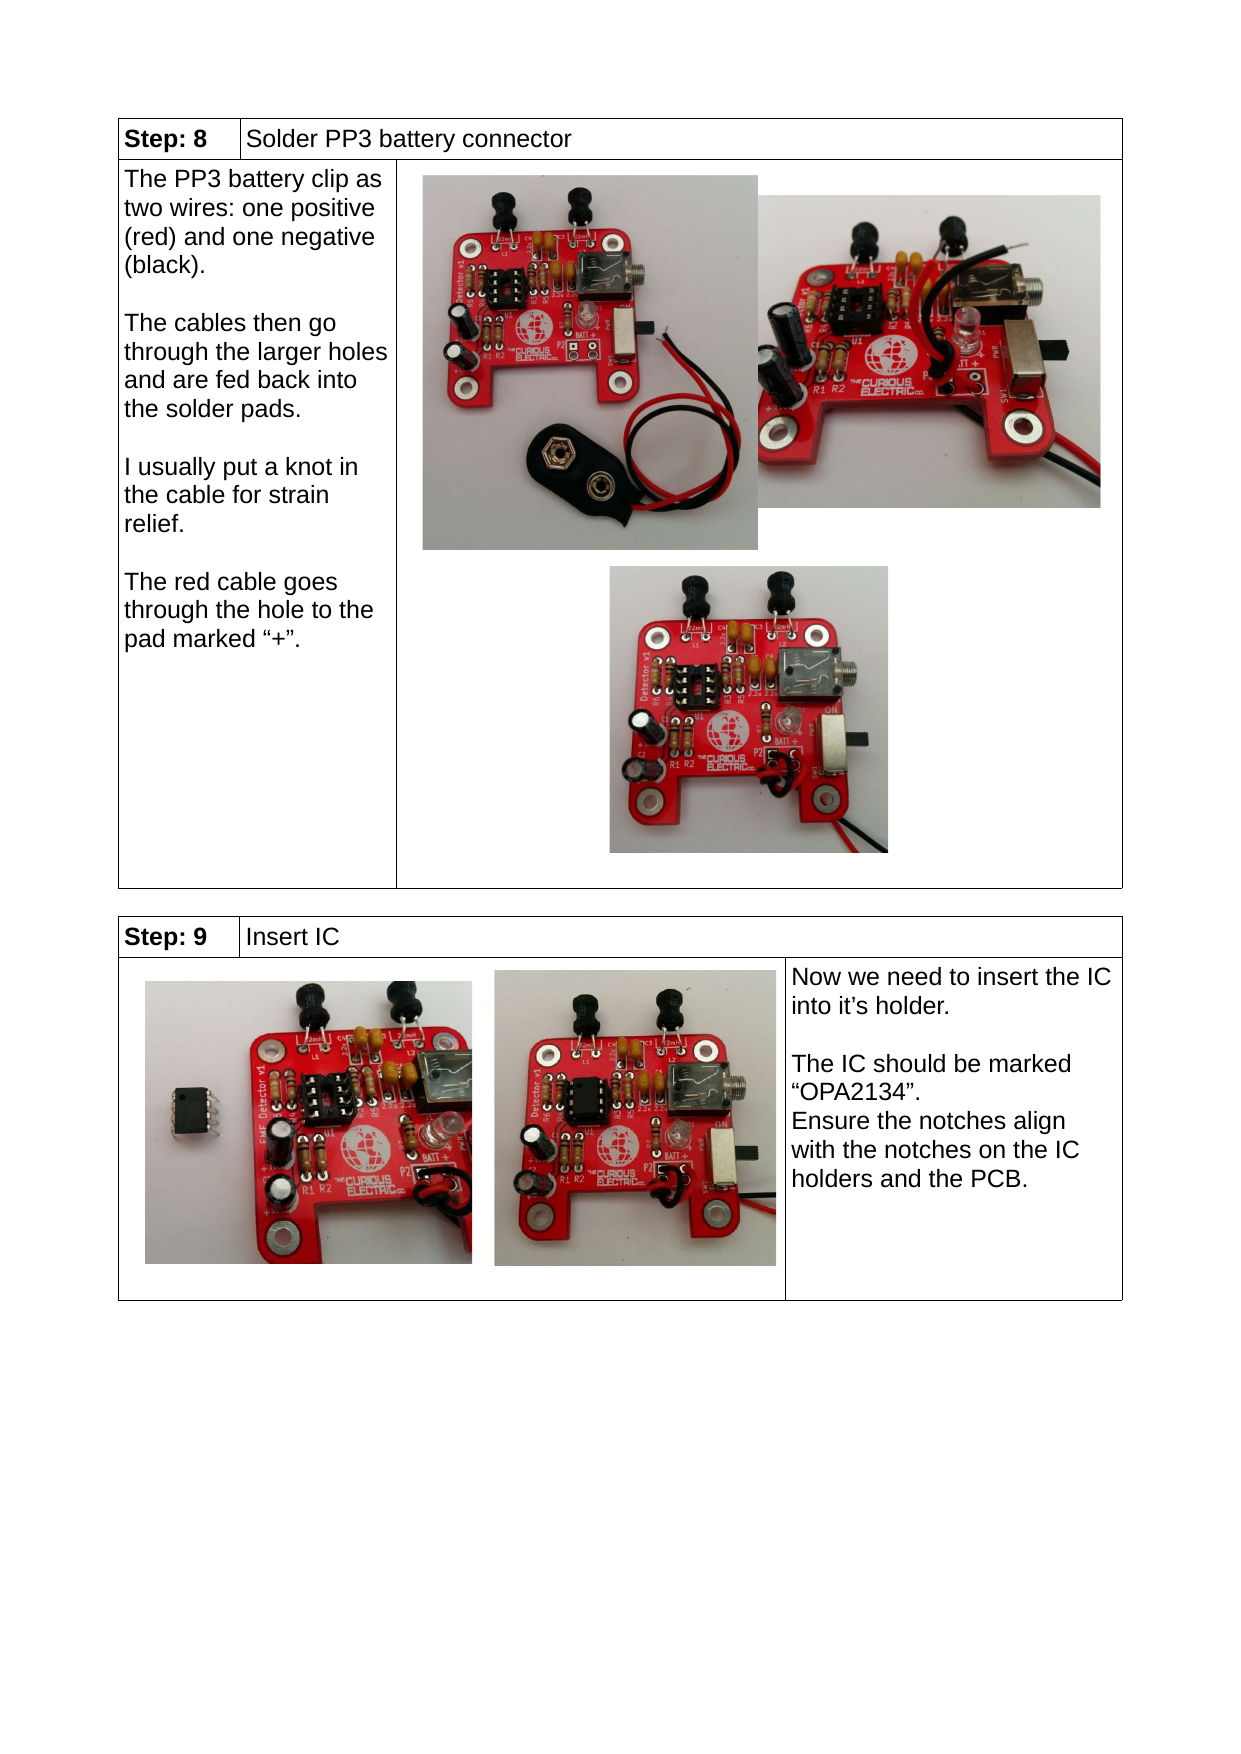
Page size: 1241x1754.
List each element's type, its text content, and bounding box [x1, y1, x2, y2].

picture [609, 566, 889, 853]
table_header Solder PP3 battery connector [241, 119, 1122, 158]
picture [494, 970, 777, 1266]
table_header Step: 8 [119, 119, 240, 158]
table_cell [397, 160, 1122, 887]
picture [145, 981, 473, 1264]
table_cell Now we need to insert the IC into it’s holder. The IC should be marked “OPA2134”. Ensure the notches align with the notches on the IC holders and the PCB. [786, 958, 1122, 1300]
picture [422, 175, 1101, 550]
table_header Step: 9 [119, 917, 239, 957]
table_header Insert IC [240, 917, 1122, 957]
table_cell [119, 958, 785, 1300]
table_cell The PP3 battery clip as two wires: one positive (red) and one negative (black). The cables then go through the larger holes and are fed back into the solder pads. I usually put a knot in the cable for strain relief. The red cable goes through the hole to the pad marked “+”. [119, 160, 396, 887]
